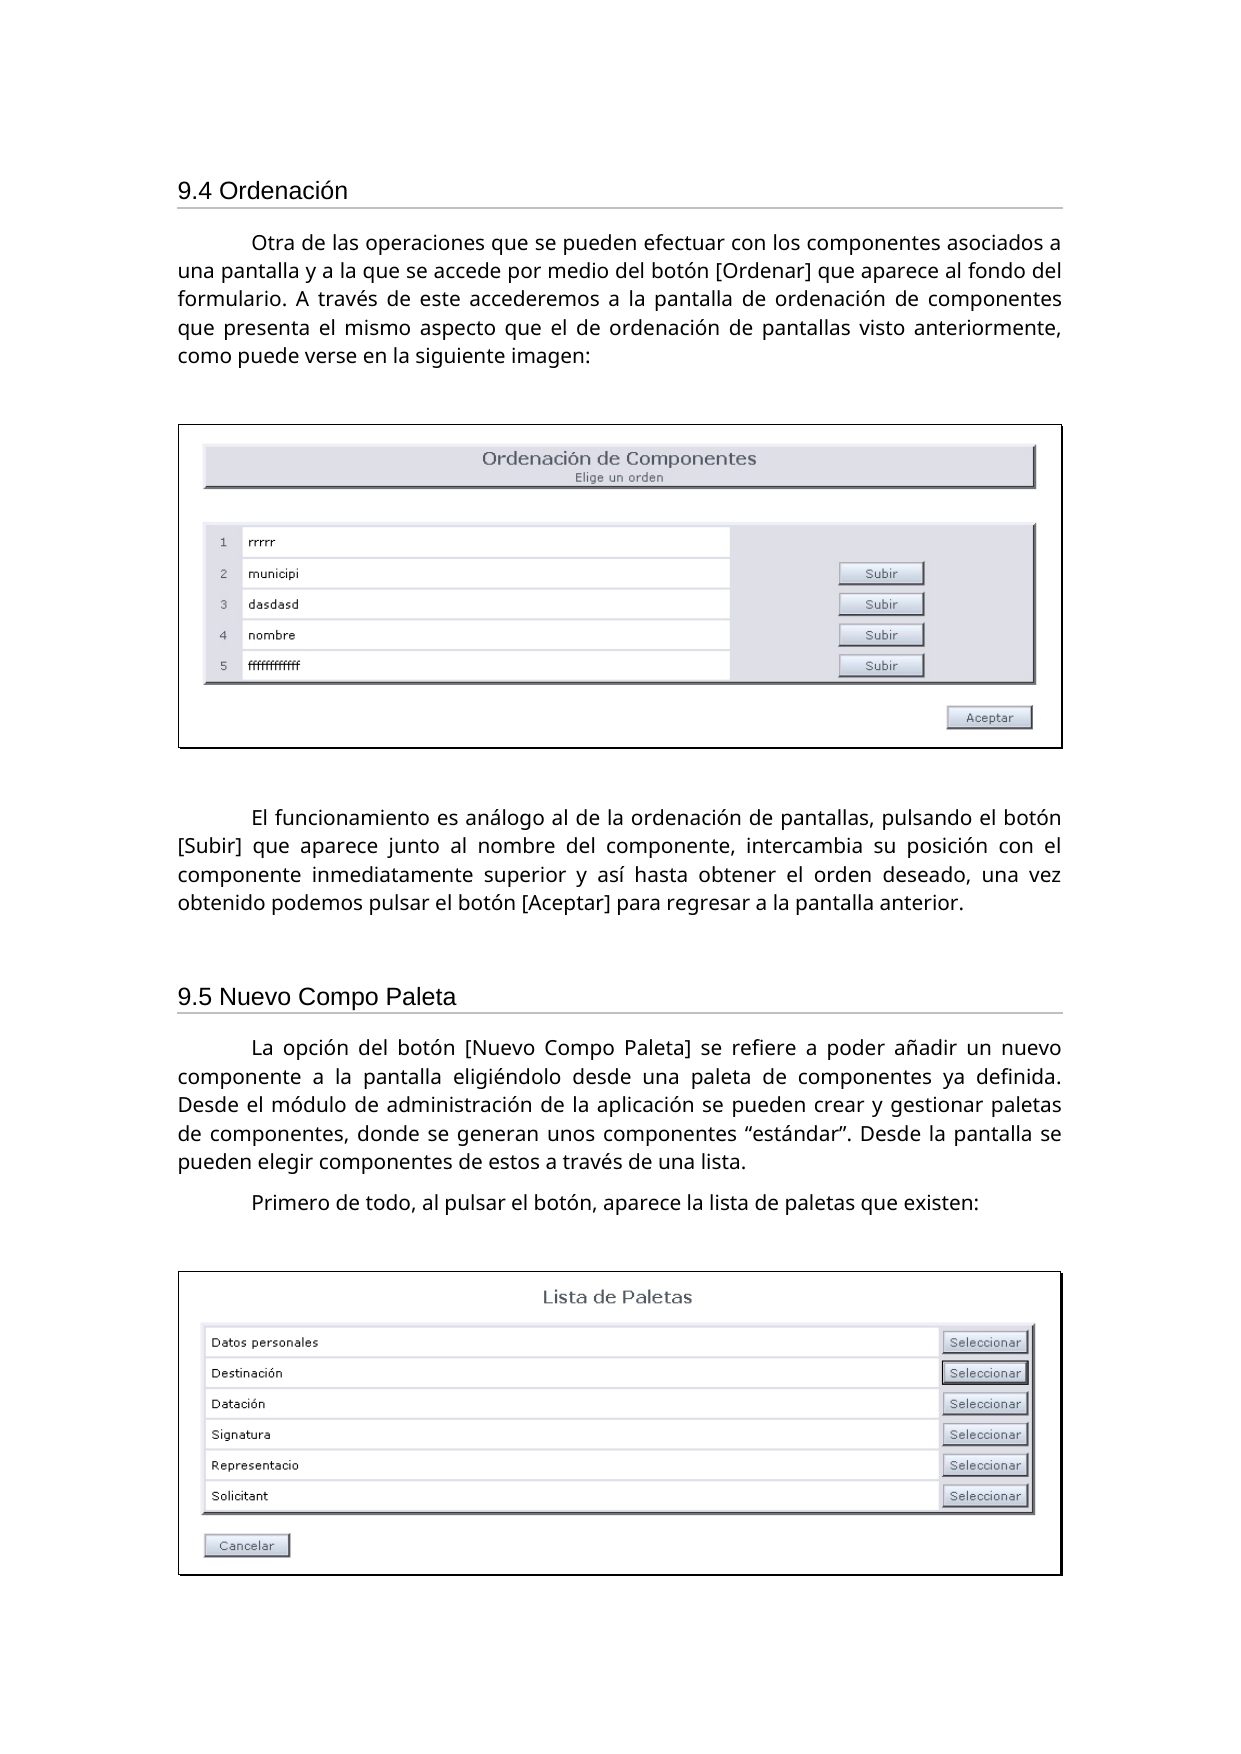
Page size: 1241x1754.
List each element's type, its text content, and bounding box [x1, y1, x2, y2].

text El funcionamiento es análogo al de la ordenación de pantallas, pulsando el botón [Subir] que aparece junto al nombre del componente, intercambia su posición con el componente inmediatamente superior y así hasta obtener el orden deseado, una vez obtenido podemos pulsar el botón [Aceptar] para regresar a la pantalla anterior. [177, 803, 1063, 917]
text La opción del botón [Nuevo Compo Paleta] se refiere a poder añadir un nuevo componente a la pantalla eligiéndolo desde una paleta de componentes ya definida. Desde el módulo de administración de la aplicación se pueden crear y gestionar paletas de componentes, donde se generan unos componentes “estándar”. Desde la pantalla se pueden elegir componentes de estos a través de una lista. [177, 1033, 1063, 1176]
subtitle 9.5 Nuevo Compo Paleta [177, 982, 1063, 1012]
picture [194, 1280, 1045, 1566]
text Otra de las operaciones que se pueden efectuar con los componentes asociados a una pantalla y a la que se accede por medio del botón [Ordenar] que aparece al fondo del formulario. A través de este accederemos a la pantalla de ordenación de componentes que presenta el mismo aspecto que el de ordenación de pantallas visto anteriormente, como puede verse en la siguiente imagen: [177, 228, 1063, 370]
text Primero de todo, al pulsar el botón, aparece la lista de paletas que existen: [177, 1188, 1063, 1216]
subtitle 9.4 Ordenación [177, 177, 1063, 207]
picture [194, 433, 1046, 739]
